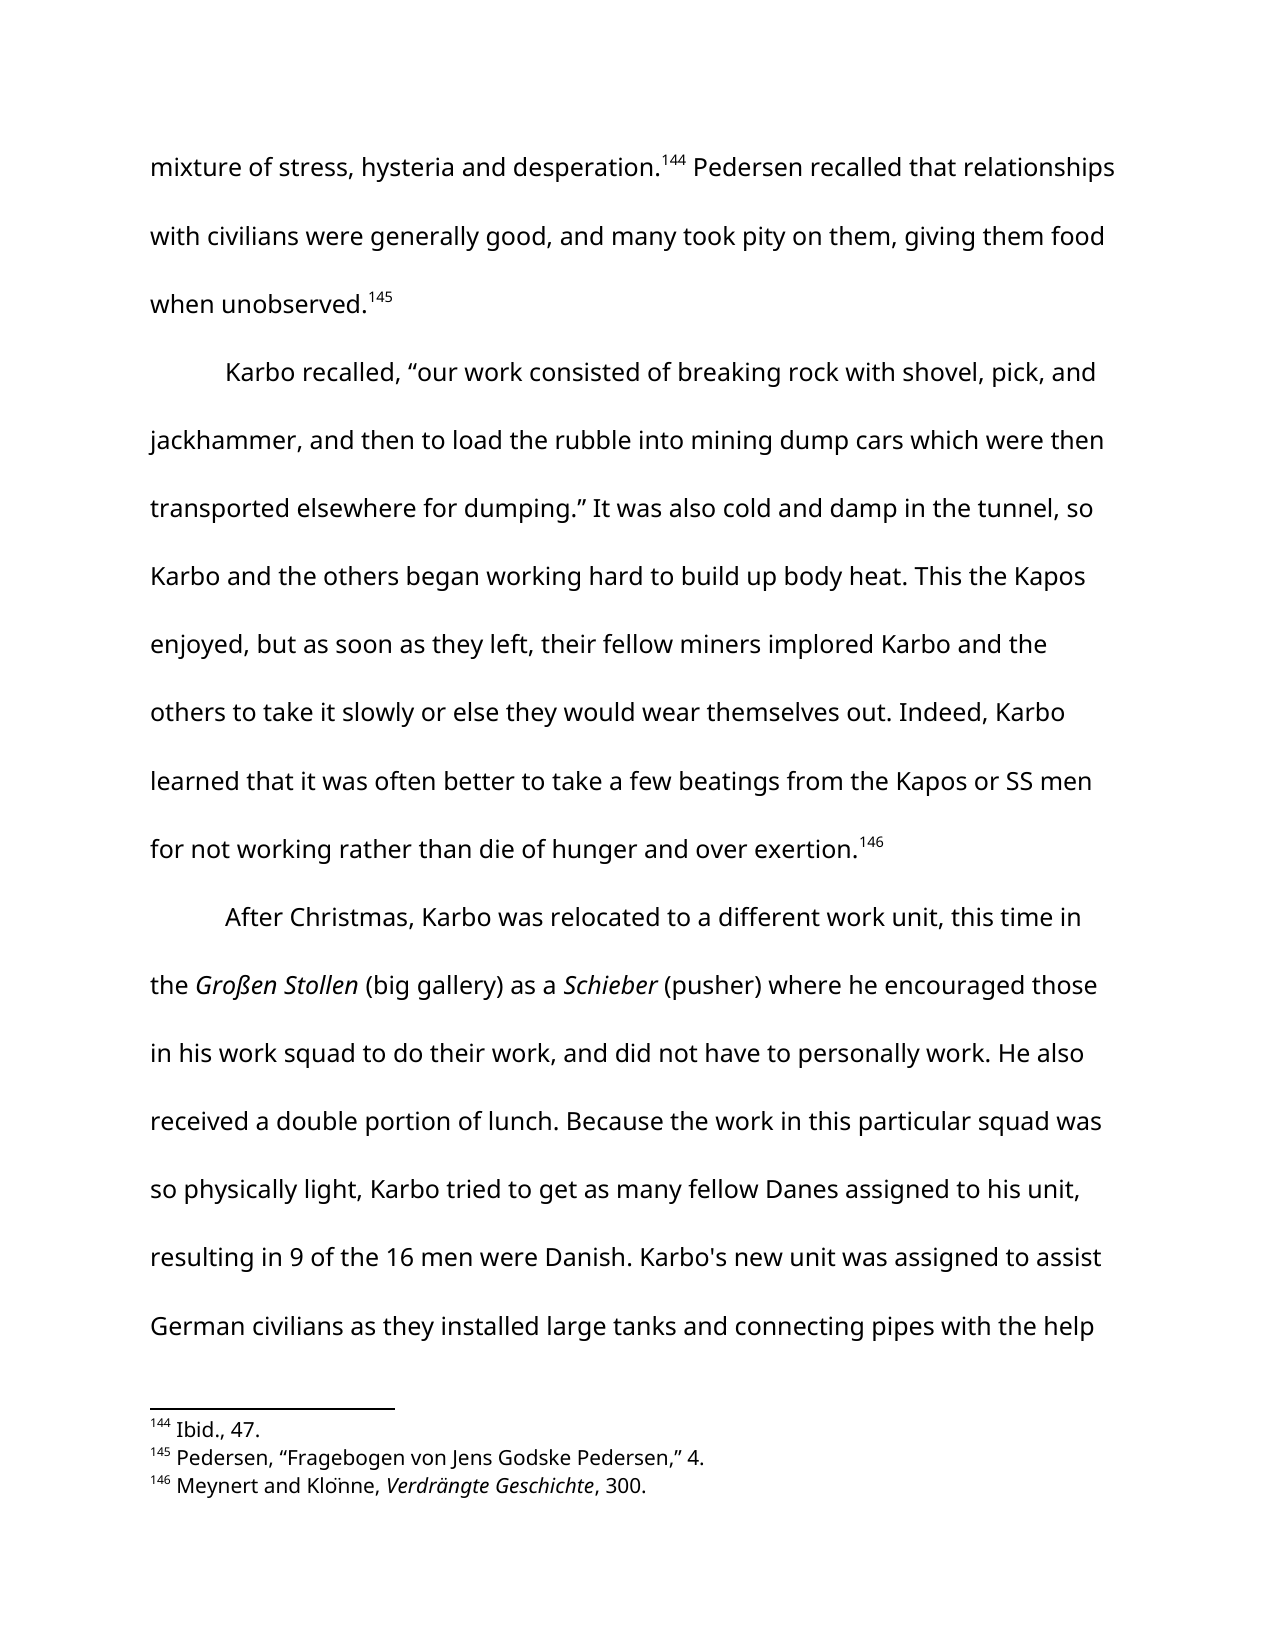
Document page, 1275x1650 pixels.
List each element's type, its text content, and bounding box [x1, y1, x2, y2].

text Pedersen, “Fragebogen von Jens Godske Pedersen,” 4. [150, 1443, 1125, 1472]
text After Christmas, Karbo was relocated to a different work unit, this time in the Großen Stollen (big gallery) as a Schieber (pusher) where he encouraged those in his work squad to do their work, and did not have to personally work. He also received a double portion of lunch. Because the work in this particular squad was so physically light, Karbo tried to get as many fellow Danes assigned to his unit, resulting in 9 of the 16 men were Danish. Karbo's new unit was assigned to assist German civilians as they installed large tanks and connecting pipes with the help [150, 899, 1125, 1342]
text Meynert and Klönne, Verdrängte Geschichte, 300. [150, 1472, 1125, 1500]
text mixture of stress, hysteria and desperation. Pedersen recalled that relationships with civilians were generally good, and many took pity on them, giving them food when unobserved. [150, 150, 1125, 320]
text Ibid., 47. [150, 1415, 1125, 1443]
text Karbo recalled, “our work consisted of breaking rock with shovel, pick, and jackhammer, and then to load the rubble into mining dump cars which were then transported elsewhere for dumping.” It was also cold and damp in the tunnel, so Karbo and the others began working hard to build up body heat. This the Kapos enjoyed, but as soon as they left, their fellow miners implored Karbo and the others to take it slowly or else they would wear themselves out. Indeed, Karbo learned that it was often better to take a few beatings from the Kapos or SS men for not working rather than die of hunger and over exertion. [150, 354, 1125, 865]
